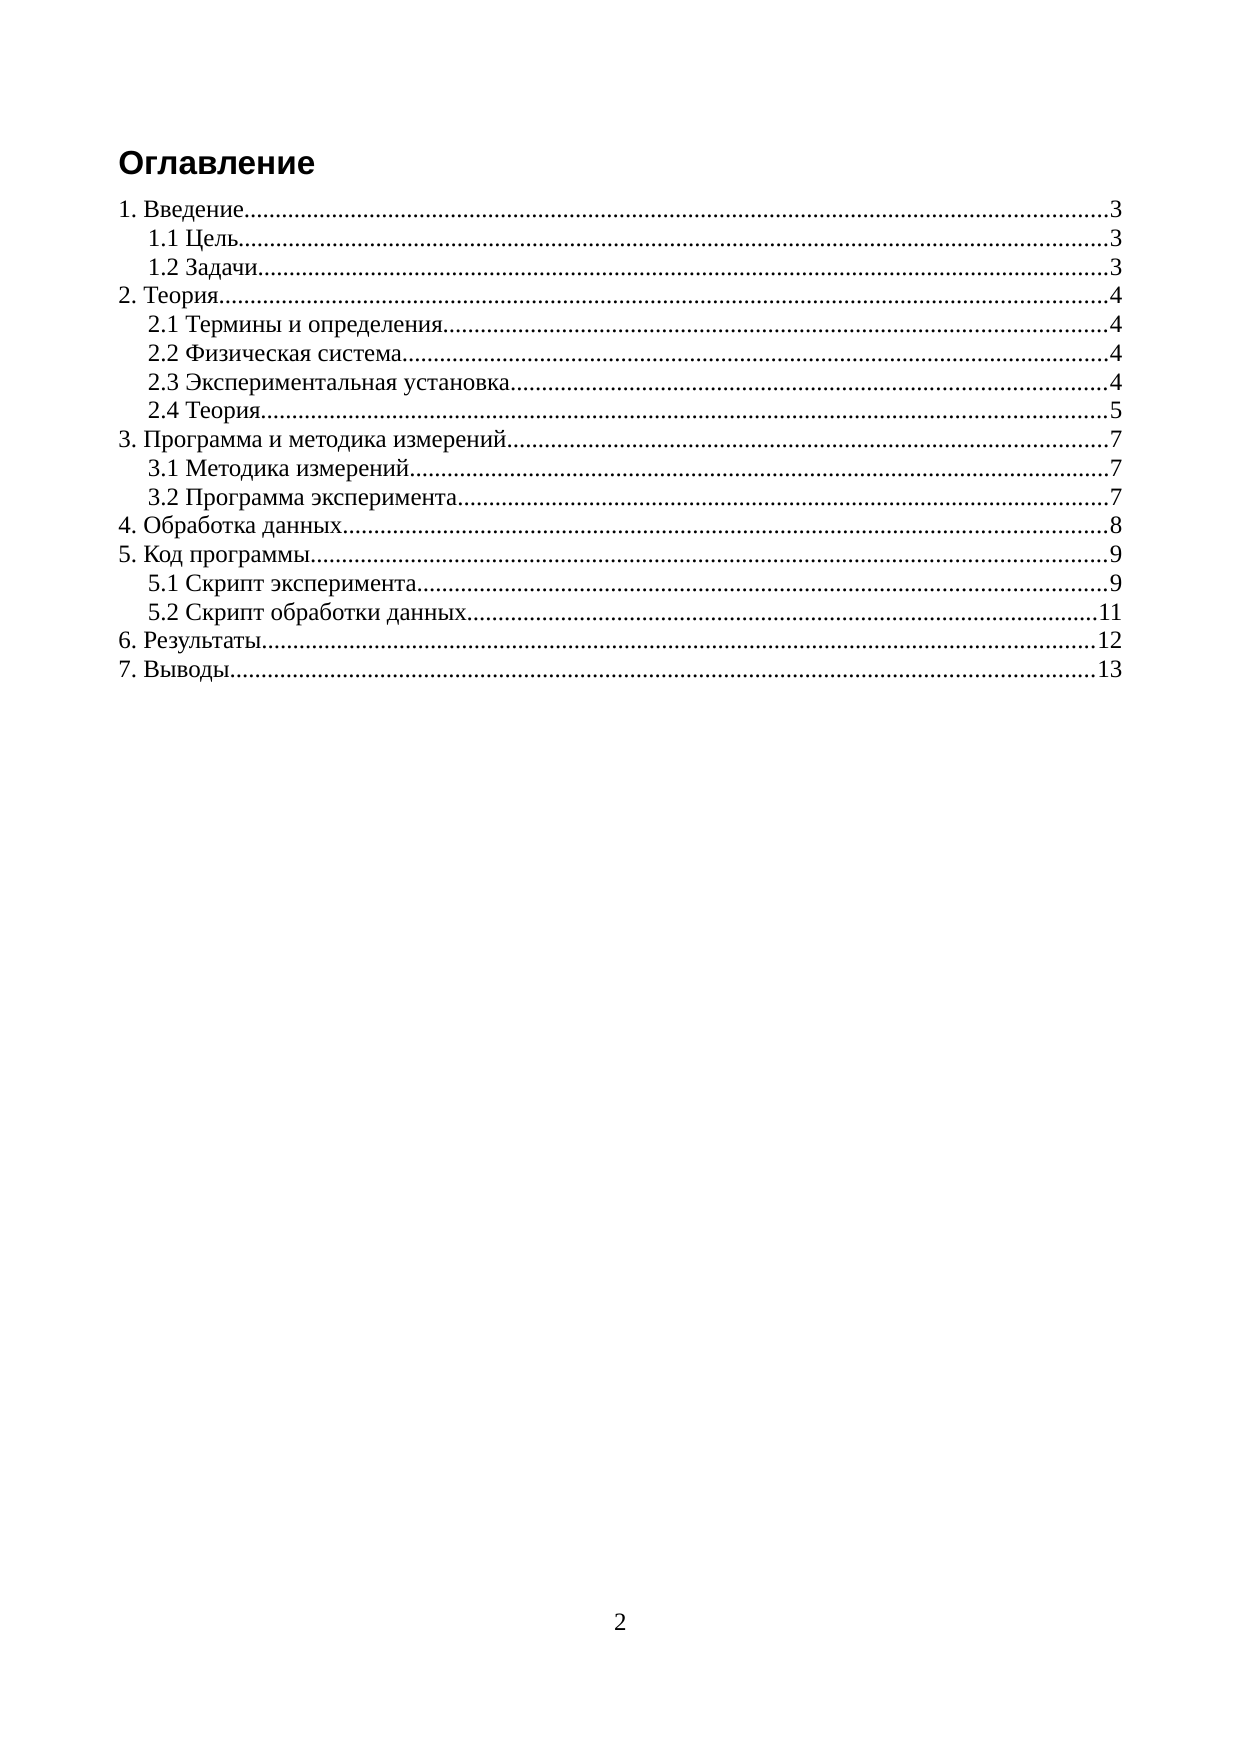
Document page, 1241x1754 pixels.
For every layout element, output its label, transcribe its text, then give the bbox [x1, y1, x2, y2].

text 5. Код программы 9 [118, 539, 1122, 568]
text 6. Результаты 12 [118, 625, 1122, 654]
text 2.3 Экспериментальная установка 4 [148, 367, 1122, 395]
text 2. Теория 4 [118, 280, 1122, 309]
text 1. Введение 3 [118, 194, 1122, 223]
text 7. Выводы 13 [118, 654, 1122, 683]
text 1.2 Задачи 3 [148, 252, 1122, 280]
text 2.2 Физическая система 4 [148, 338, 1122, 367]
text 3.1 Методика измерений 7 [148, 453, 1122, 482]
text 3.2 Программа эксперимента 7 [148, 482, 1122, 510]
text 1.1 Цель 3 [148, 223, 1122, 252]
text 3. Программа и методика измерений 7 [118, 424, 1122, 453]
text 2.1 Термины и определения 4 [148, 309, 1122, 338]
text 5.2 Скрипт обработки данных 11 [148, 597, 1122, 625]
text 5.1 Скрипт эксперимента 9 [148, 568, 1122, 597]
text 4. Обработка данных 8 [118, 510, 1122, 539]
subtitle Оглавление [118, 143, 1122, 182]
text 2.4 Теория 5 [148, 395, 1122, 424]
